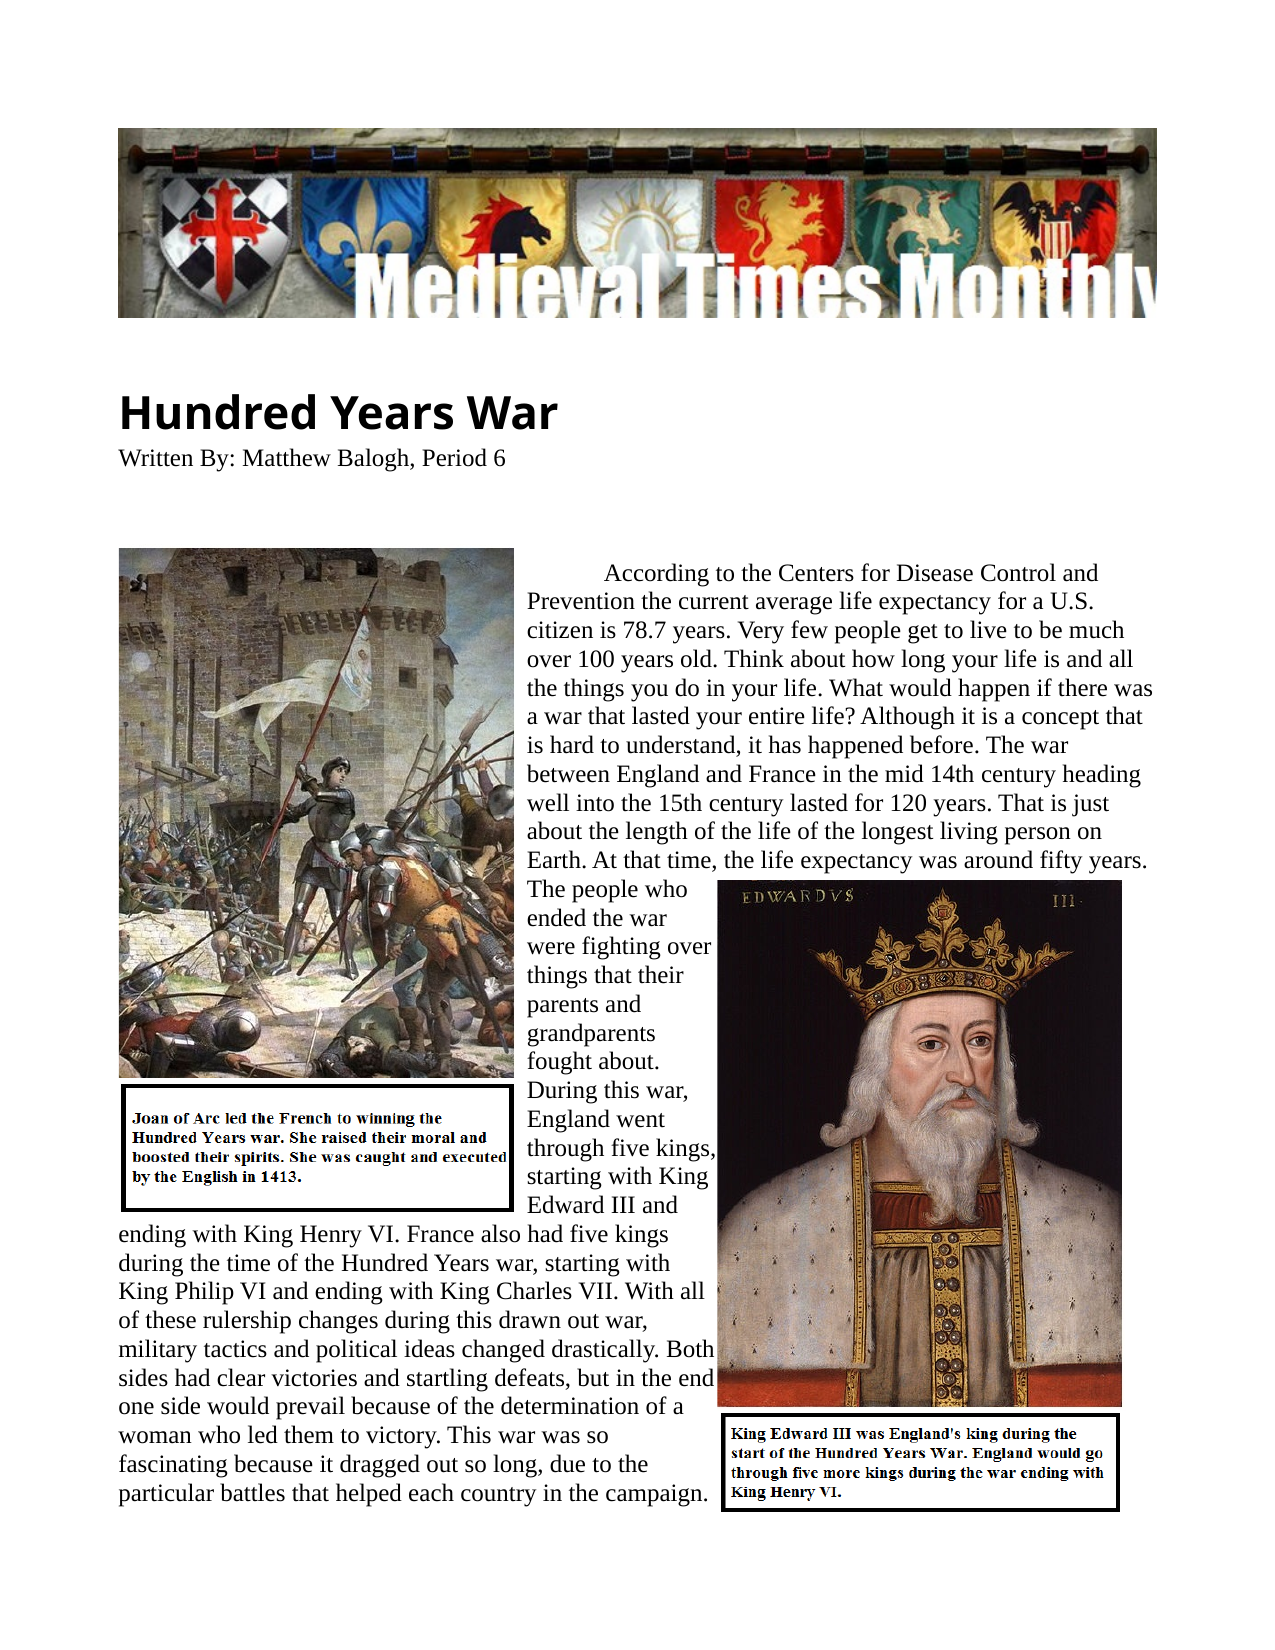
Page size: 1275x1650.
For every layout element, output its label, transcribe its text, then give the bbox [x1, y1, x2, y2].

text Hundred Years War [118, 380, 1157, 443]
text According to the Centers for Disease Control and Prevention the current average life expectancy for a U.S. citizen is 78.7 years. Very few people get to live to be much over 100 years old. Think about how long your life is and all the things you do in your life. What would happen if there was a war that lasted your entire life? Although it is a concept that is hard to understand, it has happened before. The war between England and France in the mid 14th century heading well into the 15th century lasted for 120 years. That is just about the length of the life of the longest living person on Earth. At that time, the life expectancy was around fifty years. The people who ended the war were fighting over things that their parents and grandparents fought about. During this war, England went through five kings, starting with King Edward III and ending with King Henry VI. France also had five kings during the time of the Hundred Years war, starting with King Philip VI and ending with King Charles VII. With all of these rulership changes during this drawn out war, military tactics and political ideas changed drastically. Both sides had clear victories and startling defeats, but in the end one side would prevail because of the determination of a woman who led them to victory. This war was so fascinating because it dragged out so long, due to the particular battles that helped each country in the campaign. [118, 558, 1157, 1506]
text Written By: Matthew Balogh, Period 6 [118, 443, 1157, 471]
